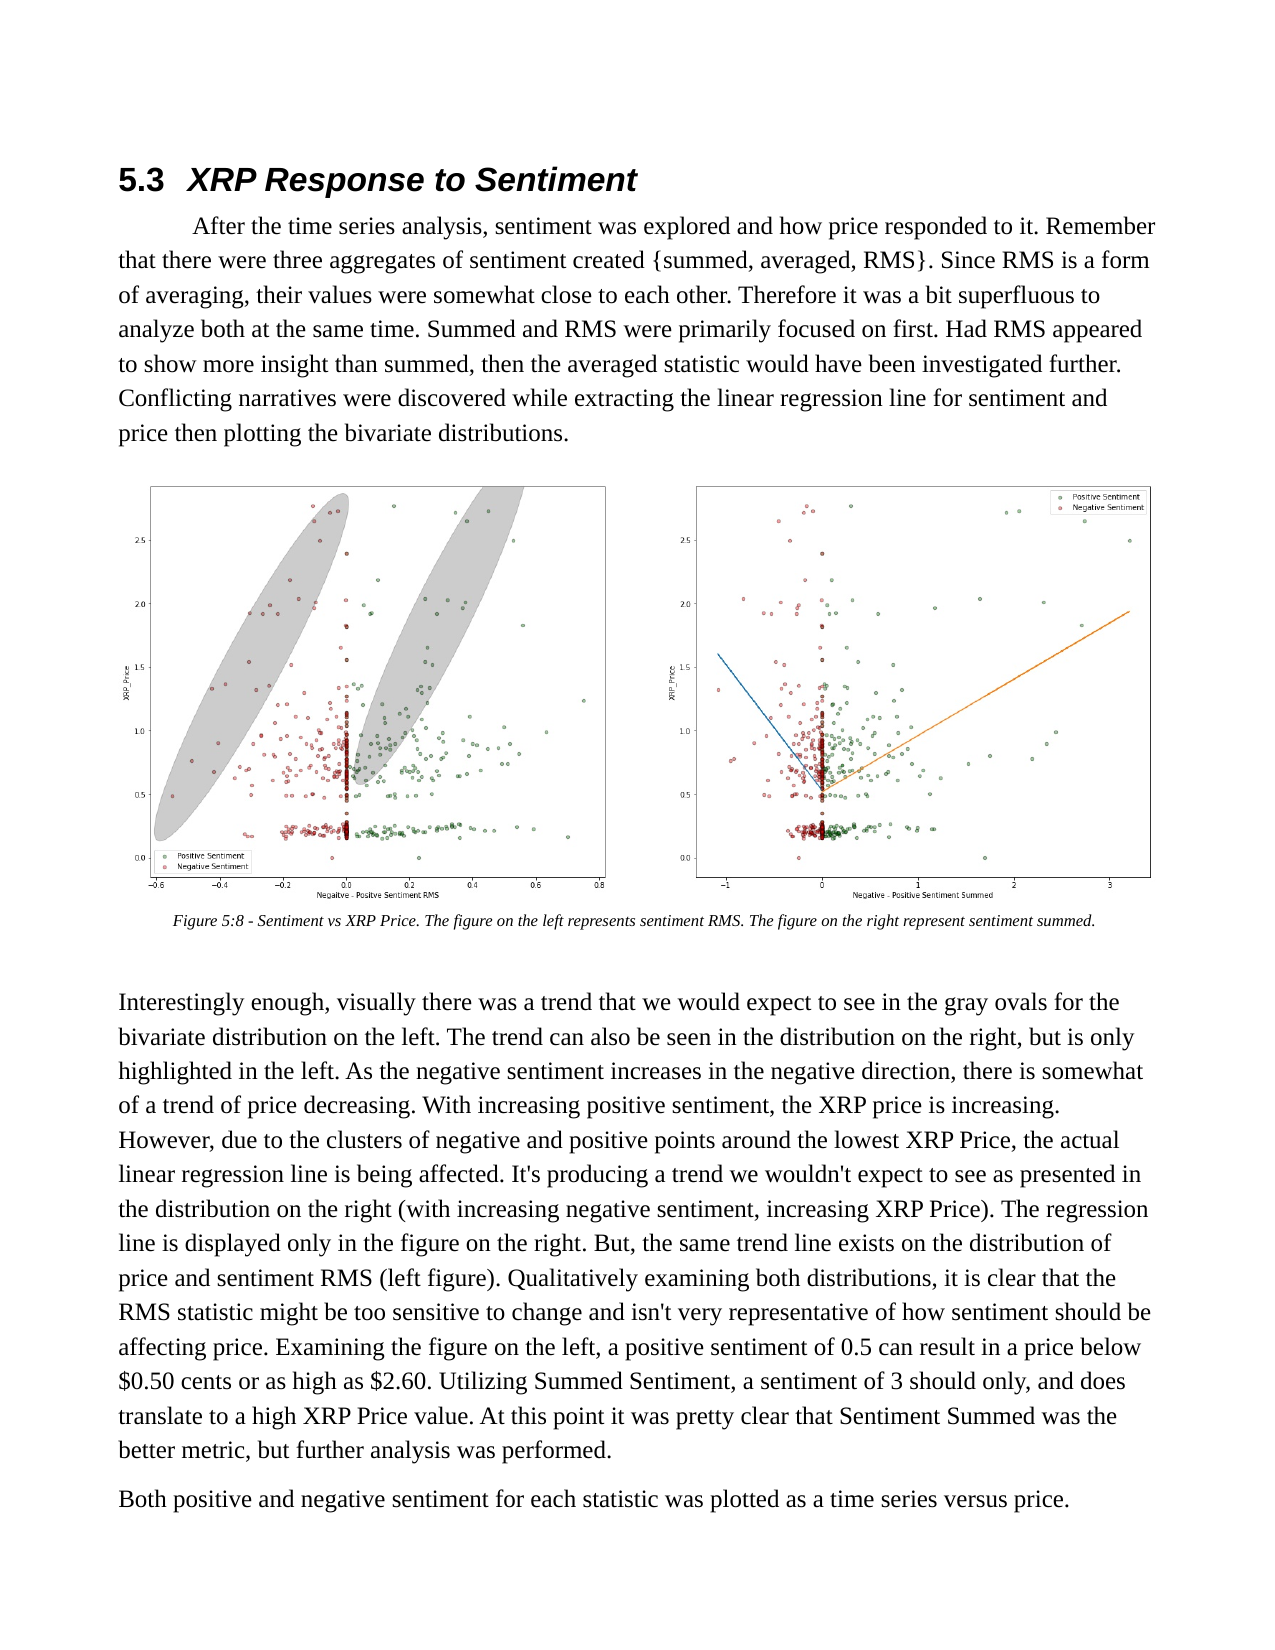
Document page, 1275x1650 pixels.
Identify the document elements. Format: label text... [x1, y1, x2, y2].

text Figure 5:8 - Sentiment vs XRP Price. The figure on the left represents sentiment RMS. The figure on the right represent sentiment summed. [118, 904, 1157, 932]
text Interestingly enough, visually there was a trend that we would expect to see in the gray ovals for the bivariate distribution on the left. The trend can also be seen in the distribution on the right, but is only highlighted in the left. As the negative sentiment increases in the negative direction, there is somewhat of a trend of price decreasing. With increasing positive sentiment, the XRP price is increasing. However, due to the clusters of negative and positive points around the lowest XRP Price, the actual linear regression line is being affected. It's producing a trend we wouldn't expect to see as presented in the distribution on the right (with increasing negative sentiment, increasing XRP Price). The regression line is displayed only in the figure on the right. But, the same trend line exists on the distribution of price and sentiment RMS (left figure). Qualitatively examining both distributions, it is clear that the RMS statistic might be too sensitive to change and isn't very representative of how sentiment should be affecting price. Examining the figure on the left, a positive sentiment of 0.5 can result in a price below $0.50 cents or as high as $2.60. Utilizing Summed Sentiment, a sentiment of 3 should only, and does translate to a high XRP Price value. At this point it was pretty clear that Sentiment Summed was the better metric, but further analysis was performed. [118, 987, 1157, 1464]
text After the time series analysis, sentiment was explored and how price responded to it. Remember that there were three aggregates of sentiment created {summed, averaged, RMS}. Since RMS is a form of averaging, their values were somewhat close to each other. Therefore it was a bit superfluous to analyze both at the same time. Summed and RMS were primarily focused on first. Had RMS appeared to show more insight than summed, then the averaged statistic would have been investigated further. Conflicting narratives were discovered while extracting the linear regression line for sentiment and price then plotting the bivariate distributions. [118, 211, 1157, 447]
text Both positive and negative sentiment for each statistic was plotted as a time series versus price. [118, 1484, 1157, 1513]
picture [118, 479, 1157, 904]
subtitle XRP Response to Sentiment [118, 160, 1157, 198]
